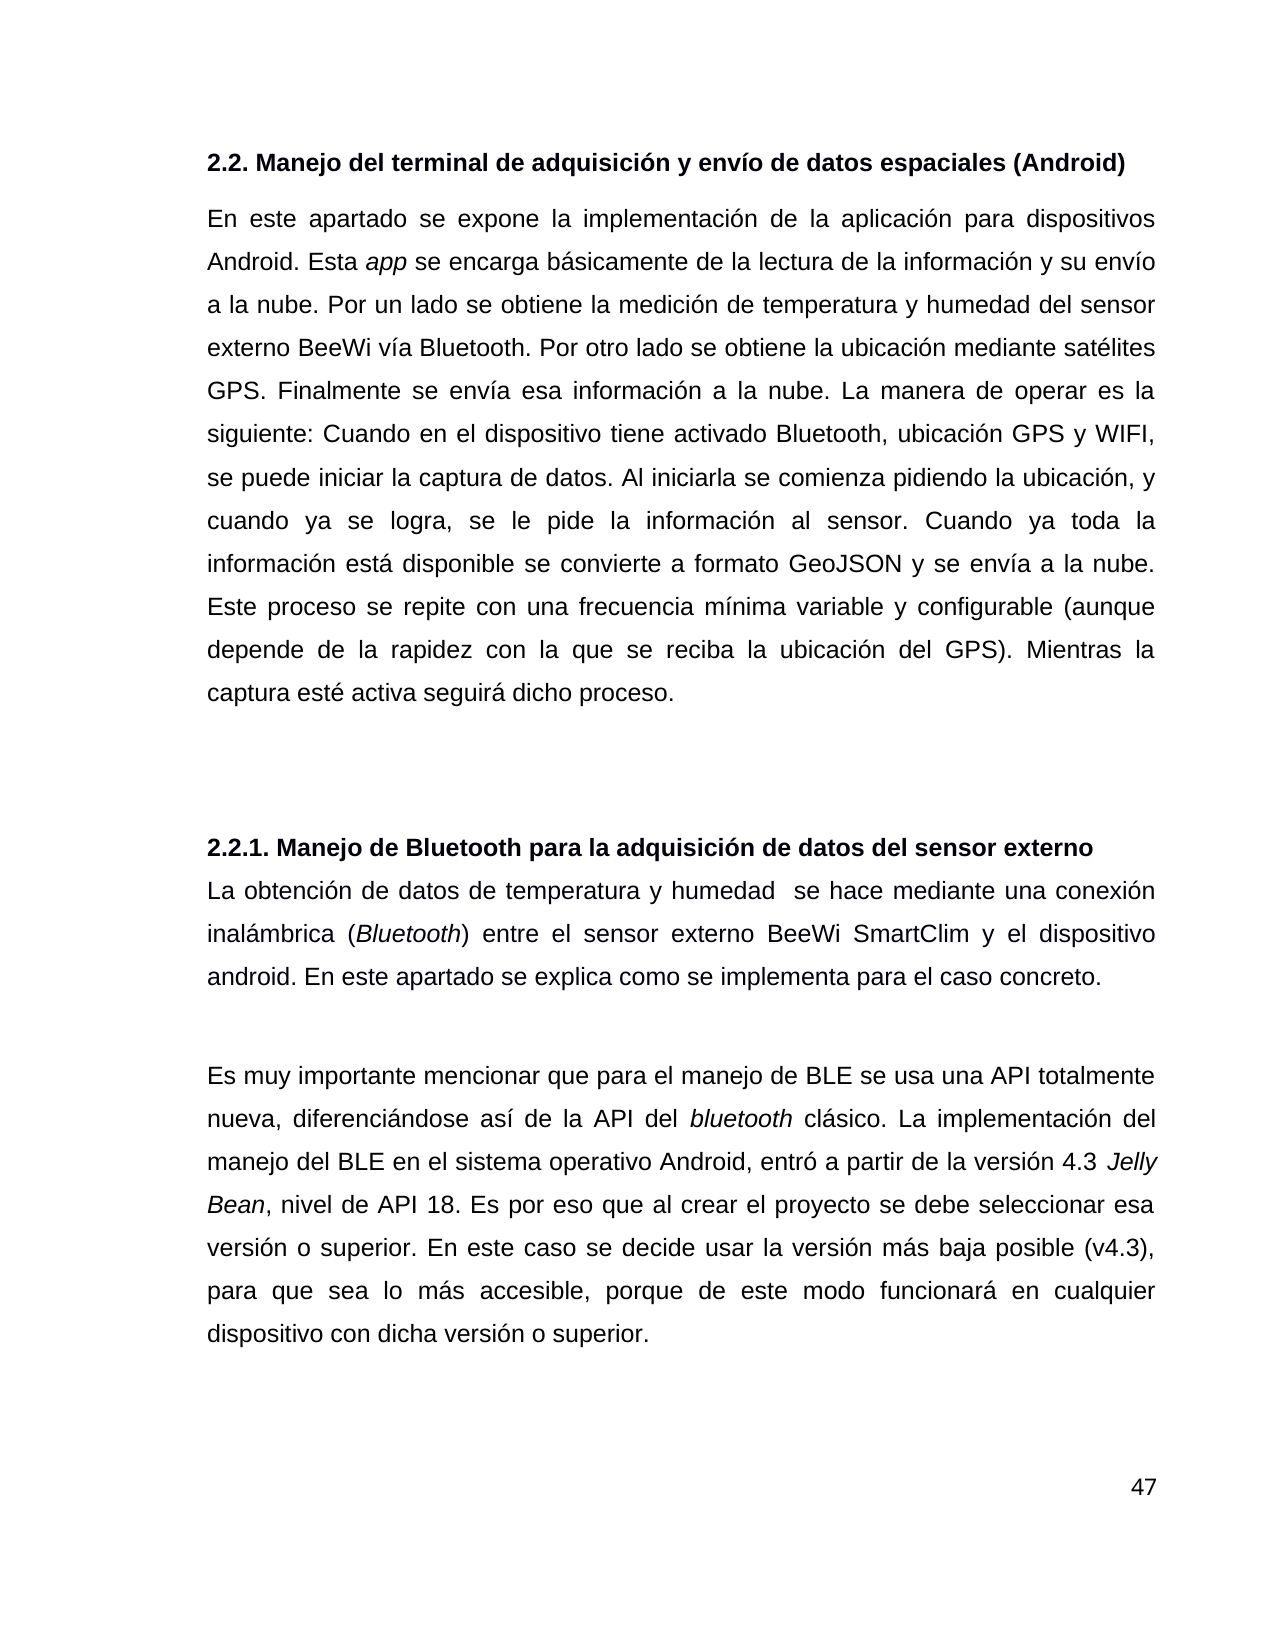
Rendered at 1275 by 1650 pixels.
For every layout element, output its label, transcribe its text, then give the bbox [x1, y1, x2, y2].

text La obtención de datos de temperatura y humedad se hace mediante una conexión inalámbrica (Bluetooth) entre el sensor externo BeeWi SmartClim y el dispositivo android. En este apartado se explica como se implementa para el caso concreto. [207, 876, 1157, 991]
text En este apartado se expone la implementación de la aplicación para dispositivos Android. Esta app se encarga básicamente de la lectura de la información y su envío a la nube. Por un lado se obtiene la medición de temperatura y humedad del sensor externo BeeWi vía Bluetooth. Por otro lado se obtiene la ubicación mediante satélites GPS. Finalmente se envía esa información a la nube. La manera de operar es la siguiente: Cuando en el dispositivo tiene activado Bluetooth, ubicación GPS y WIFI, se puede iniciar la captura de datos. Al iniciarla se comienza pidiendo la ubicación, y cuando ya se logra, se le pide la información al sensor. Cuando ya toda la información está disponible se convierte a formato GeoJSON y se envía a la nube. Este proceso se repite con una frecuencia mínima variable y configurable (aunque depende de la rapidez con la que se reciba la ubicación del GPS). Mientras la captura esté activa seguirá dicho proceso. [207, 204, 1157, 707]
text Es muy importante mencionar que para el manejo de BLE se usa una API totalmente nueva, diferenciándose así de la API del bluetooth clásico. La implementación del manejo del BLE en el sistema operativo Android, entró a partir de la versión 4.3 Jelly Bean, nivel de API 18. Es por eso que al crear el proyecto se debe seleccionar esa versión o superior. En este caso se decide usar la versión más baja posible (v4.3), para que sea lo más accesible, porque de este modo funcionará en cualquier dispositivo con dicha versión o superior. [207, 1061, 1157, 1348]
text 2.2. Manejo del terminal de adquisición y envío de datos espaciales (Android) [207, 148, 1157, 177]
text 2.2.1. Manejo de Bluetooth para la adquisición de datos del sensor externo [207, 833, 1157, 861]
